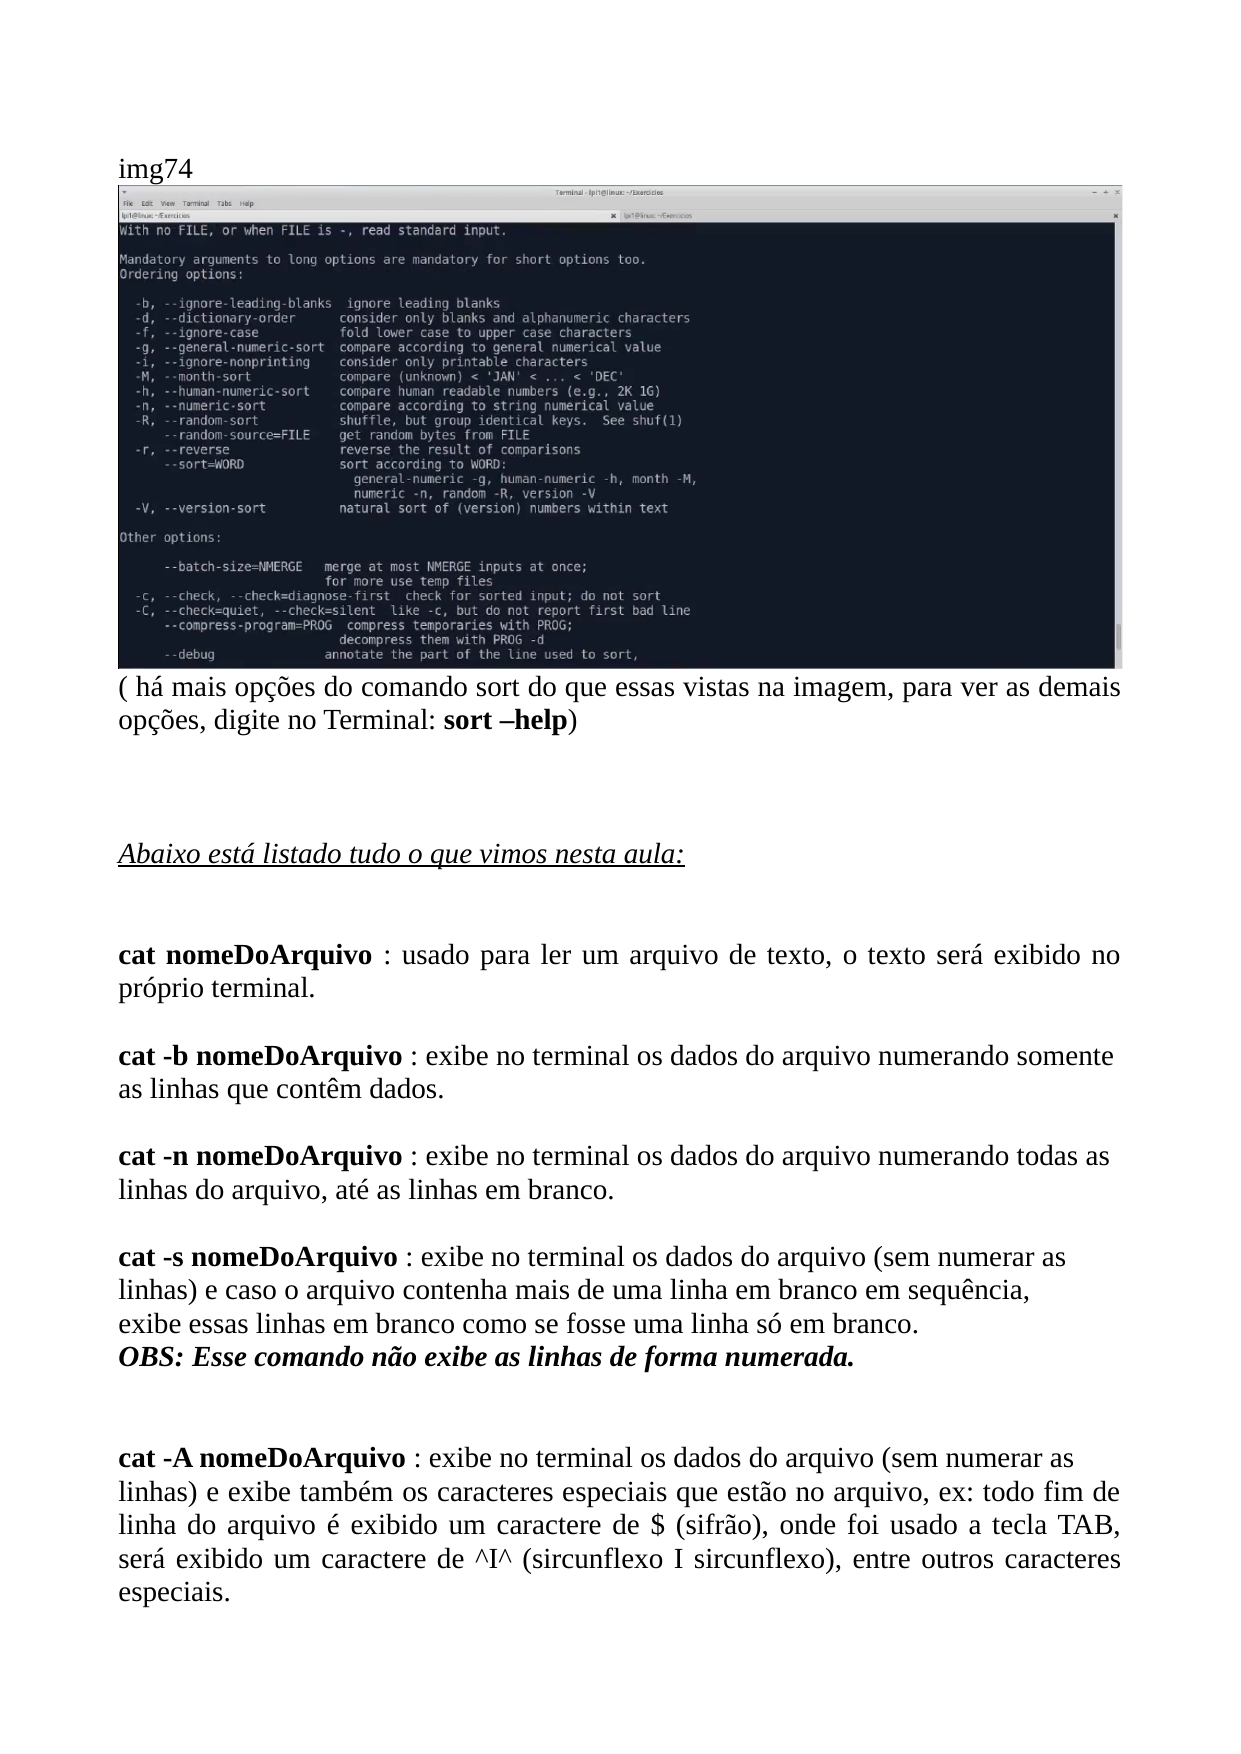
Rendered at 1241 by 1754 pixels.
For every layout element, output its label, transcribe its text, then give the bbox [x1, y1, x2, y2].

text cat nomeDoArquivo : usado para ler um arquivo de texto, o texto será exibido no próprio terminal. [118, 937, 1122, 1004]
text cat -A nomeDoArquivo : exibe no terminal os dados do arquivo (sem numerar as [118, 1440, 1122, 1474]
text as linhas que contêm dados. [118, 1071, 1122, 1105]
text exibe essas linhas em branco como se fosse uma linha só em branco. [118, 1306, 1122, 1339]
text linhas) e caso o arquivo contenha mais de uma linha em branco em sequência, [118, 1272, 1122, 1306]
text cat -n nomeDoArquivo : exibe no terminal os dados do arquivo numerando todas as [118, 1138, 1122, 1172]
picture [118, 185, 1123, 669]
text cat -s nomeDoArquivo : exibe no terminal os dados do arquivo (sem numerar as [118, 1239, 1122, 1272]
text OBS: Esse comando não exibe as linhas de forma numerada. [118, 1339, 1122, 1373]
text img74 [118, 152, 1122, 185]
text linhas) e exibe também os caracteres especiais que estão no arquivo, ex: todo fim de linha do arquivo é exibido um caractere de $ (sifrão), onde foi usado a tecla TAB, será exibido um caractere de ^I^ (sircunflexo I sircunflexo), entre outros caracteres especiais. [118, 1474, 1122, 1608]
text Abaixo está listado tudo o que vimos nesta aula: [118, 836, 1122, 870]
text cat -b nomeDoArquivo : exibe no terminal os dados do arquivo numerando somente [118, 1038, 1122, 1071]
text linhas do arquivo, até as linhas em branco. [118, 1172, 1122, 1205]
text ( há mais opções do comando sort do que essas vistas na imagem, para ver as demais opções, digite no Terminal: sort –help) [118, 669, 1122, 736]
